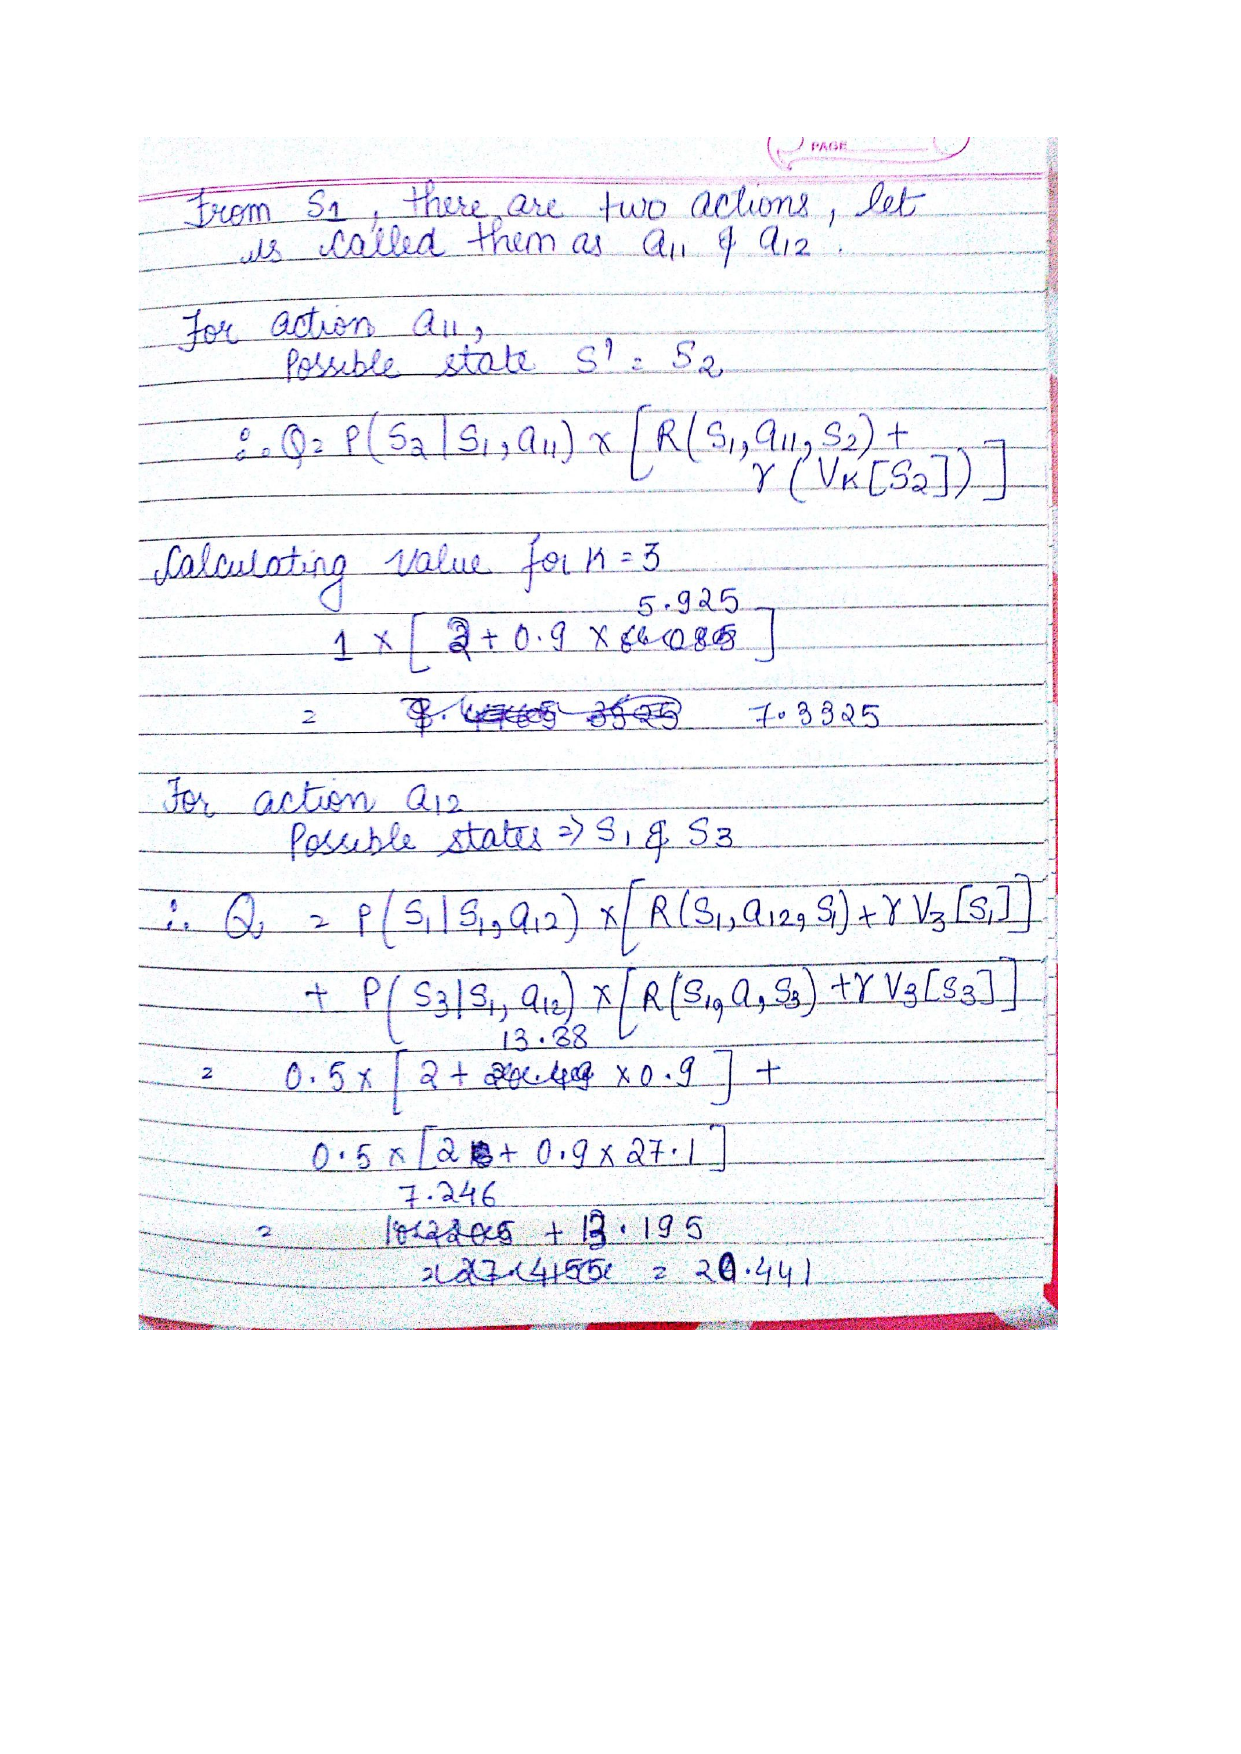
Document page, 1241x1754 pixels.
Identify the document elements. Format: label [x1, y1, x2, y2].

picture [138, 137, 1058, 1330]
